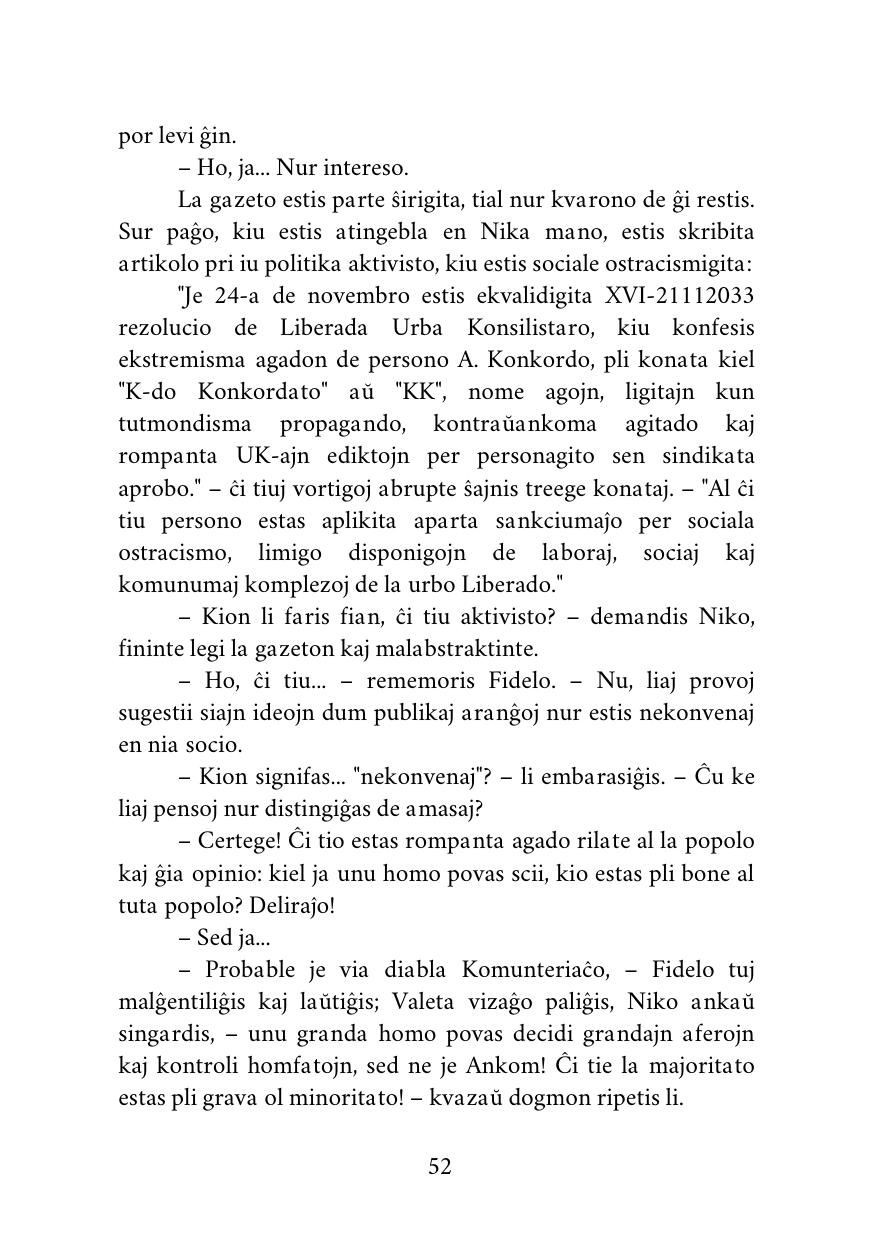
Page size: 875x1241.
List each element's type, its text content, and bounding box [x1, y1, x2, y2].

text "Je 24-a de novembro estis ekvalidigita XVI-21112033 rezolucio de Liberada Urba Konsilistaro, kiu konfesis ekstremisma agadon de persono A. Konkordo, pli konata kiel "K-do Konkordato" aŭ "KK", nome agojn, ligitajn kun tutmondisma propagando, kontraŭankoma agitado kaj rompanta UK-ajn ediktojn per personagito sen sindikata aprobo." – ĉi tiuj vortigoj abrupte ŝajnis treege konataj. – "Al ĉi tiu persono estas aplikita aparta sankciumaĵo per sociala ostracismo, limigo disponigojn de laboraj, sociaj kaj komunumaj komplezoj de la urbo Liberado." [118, 278, 756, 599]
text – Certege! Ĉi tio estas rompanta agado rilate al la popolo kaj ĝia opinio: kiel ja unu homo povas scii, kio estas pli bone al tuta popolo? Deliraĵo! [118, 824, 756, 920]
text – Probable je via diabla Komunteriaĉo, – Fidelo tuj malĝentiliĝis kaj laŭtiĝis; Valeta vizaĝo paliĝis, Niko ankaŭ singardis, – unu granda homo povas decidi grandajn aferojn kaj kontroli homfatojn, sed ne je Ankom! Ĉi tie la majoritato estas pli grava ol minoritato! – kvazaŭ dogmon ripetis li. [118, 952, 756, 1113]
text – Ho, ĉi tiu... – rememoris Fidelo. – Nu, liaj provoj sugestii siajn ideojn dum publikaj aranĝoj nur estis nekonvenaj en nia socio. [118, 663, 756, 760]
text – Sed ja... [118, 920, 756, 952]
text por levi ĝin. [118, 118, 756, 150]
text – Kion signifas... "nekonvenaj"? – li embarasiĝis. – Ĉu ke liaj pensoj nur distingiĝas de amasaj? [118, 760, 756, 824]
text La gazeto estis parte ŝirigita, tial nur kvarono de ĝi restis. Sur paĝo, kiu estis atingebla en Nika mano, estis skribita artikolo pri iu politika aktivisto, kiu estis sociale ostracismigita: [118, 182, 756, 278]
text – Kion li faris fian, ĉi tiu aktivisto? – demandis Niko, fininte legi la gazeton kaj malabstraktinte. [118, 599, 756, 663]
text – Ho, ja... Nur intereso. [118, 150, 756, 182]
